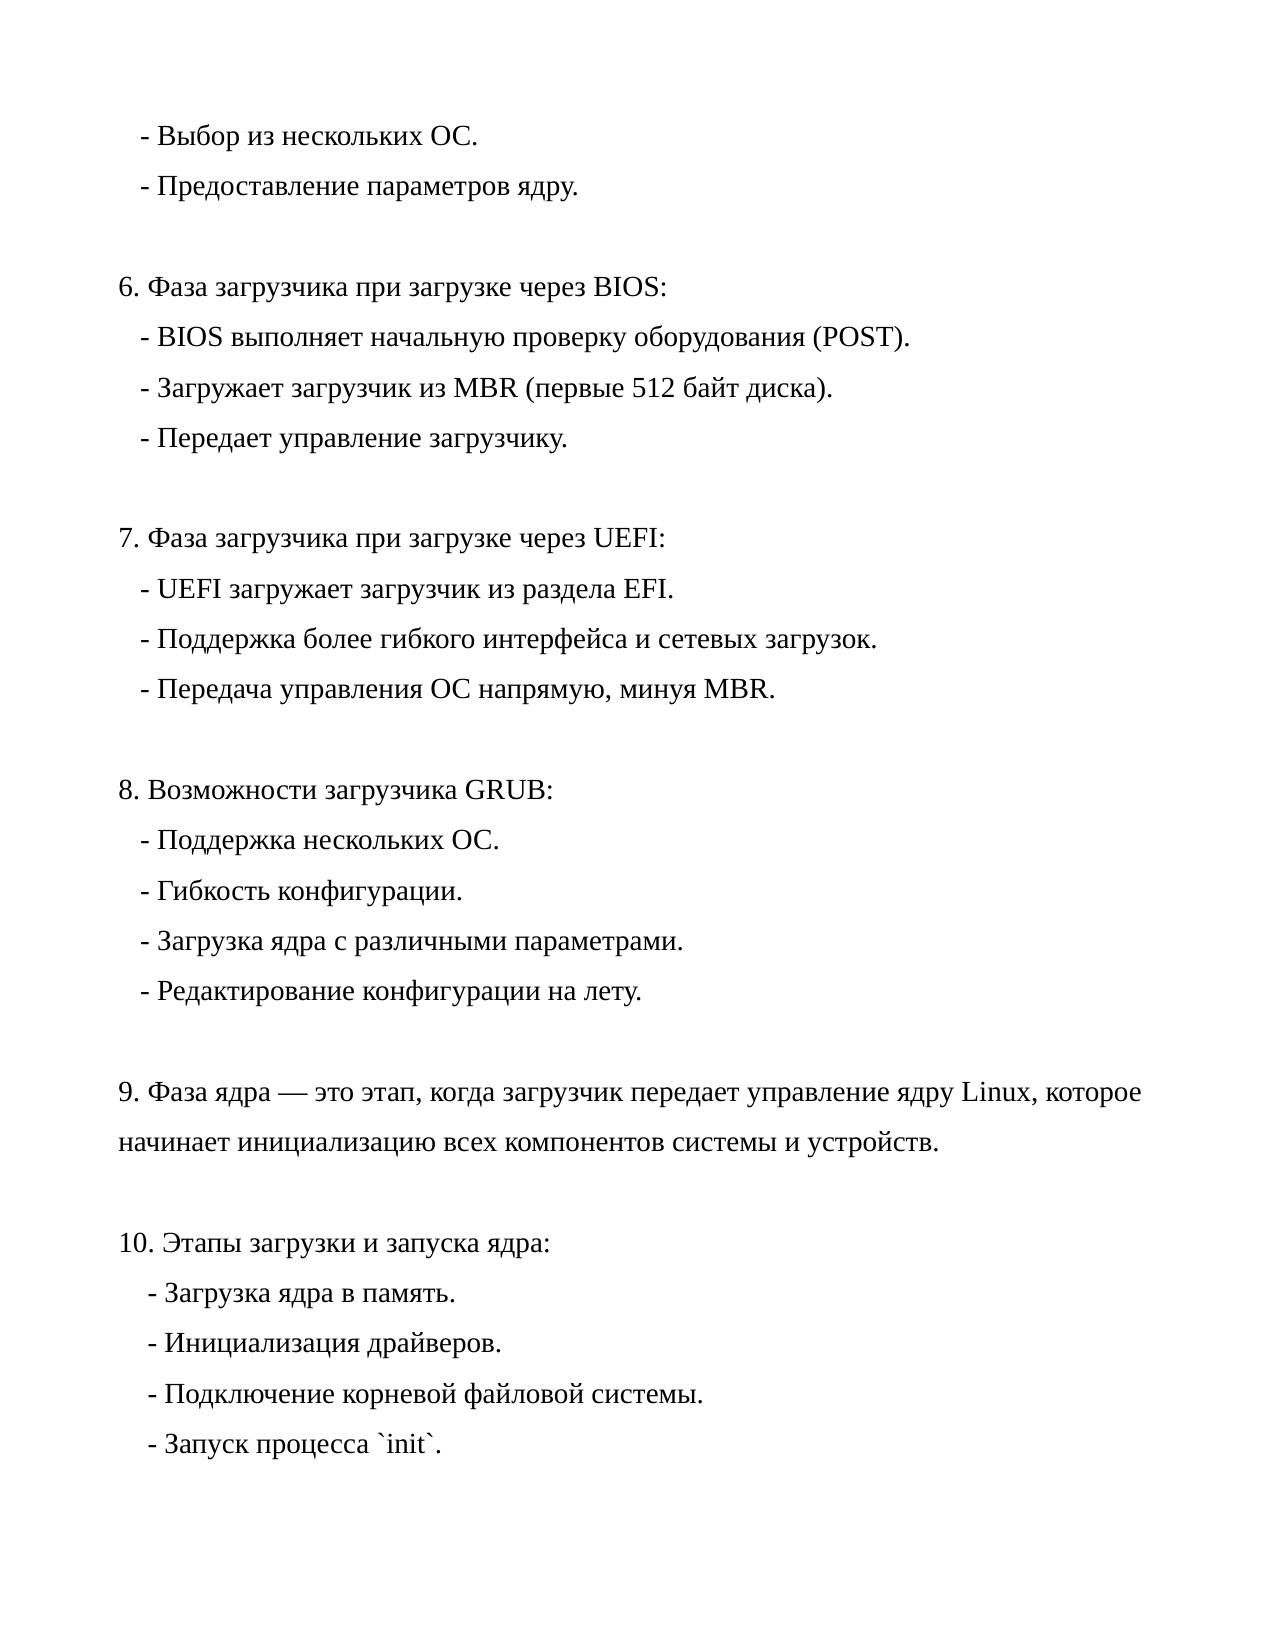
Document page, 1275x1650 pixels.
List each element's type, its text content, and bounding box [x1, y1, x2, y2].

text - BIOS выполняет начальную проверку оборудования (POST). [118, 319, 1157, 353]
text - Предоставление параметров ядру. [118, 168, 1157, 202]
text - Выбор из нескольких ОС. [118, 118, 1157, 152]
text 7. Фаза загрузчика при загрузке через UEFI: [118, 521, 1157, 554]
text 9. Фаза ядра — это этап, когда загрузчик передает управление ядру Linux, которое начинает инициализацию всех компонентов системы и устройств. [118, 1074, 1157, 1158]
text - Запуск процесса `init`. [118, 1426, 1157, 1460]
text - Гибкость конфигурации. [118, 873, 1157, 906]
text - Инициализация драйверов. [118, 1326, 1157, 1359]
text - UEFI загружает загрузчик из раздела EFI. [118, 571, 1157, 604]
text 10. Этапы загрузки и запуска ядра: [118, 1225, 1157, 1258]
text - Передает управление загрузчику. [118, 420, 1157, 453]
text - Передача управления ОС напрямую, минуя MBR. [118, 672, 1157, 705]
text - Редактирование конфигурации на лету. [118, 973, 1157, 1007]
text - Поддержка более гибкого интерфейса и сетевых загрузок. [118, 621, 1157, 655]
text - Загружает загрузчик из MBR (первые 512 байт диска). [118, 370, 1157, 403]
text - Подключение корневой файловой системы. [118, 1376, 1157, 1409]
text - Загрузка ядра с различными параметрами. [118, 923, 1157, 957]
text - Загрузка ядра в память. [118, 1275, 1157, 1309]
text 6. Фаза загрузчика при загрузке через BIOS: [118, 269, 1157, 303]
text - Поддержка нескольких ОС. [118, 822, 1157, 856]
text 8. Возможности загрузчика GRUB: [118, 772, 1157, 806]
